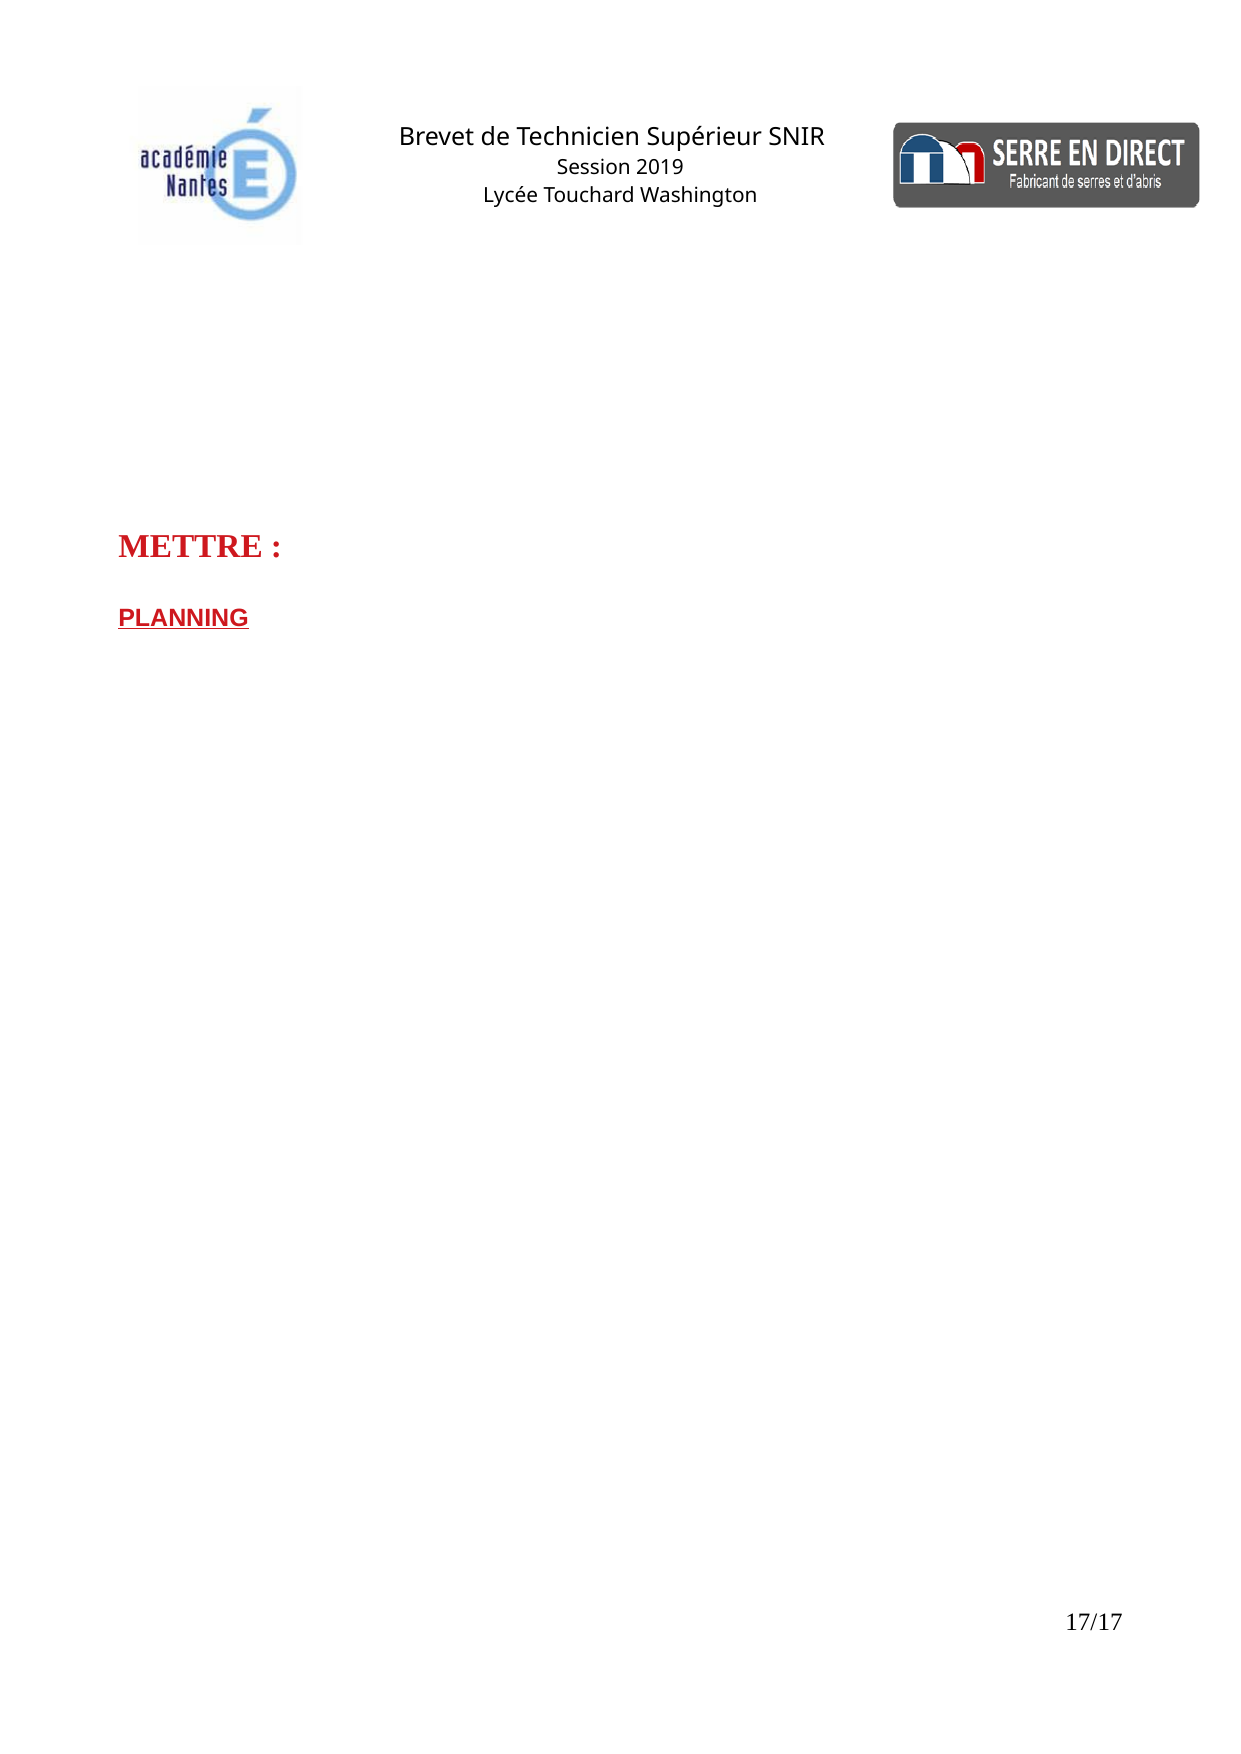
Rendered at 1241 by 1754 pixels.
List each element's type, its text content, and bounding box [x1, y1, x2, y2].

picture [888, 120, 1203, 212]
text METTRE : [118, 526, 1122, 564]
picture [113, 86, 322, 248]
text PLANNING [118, 603, 1122, 631]
